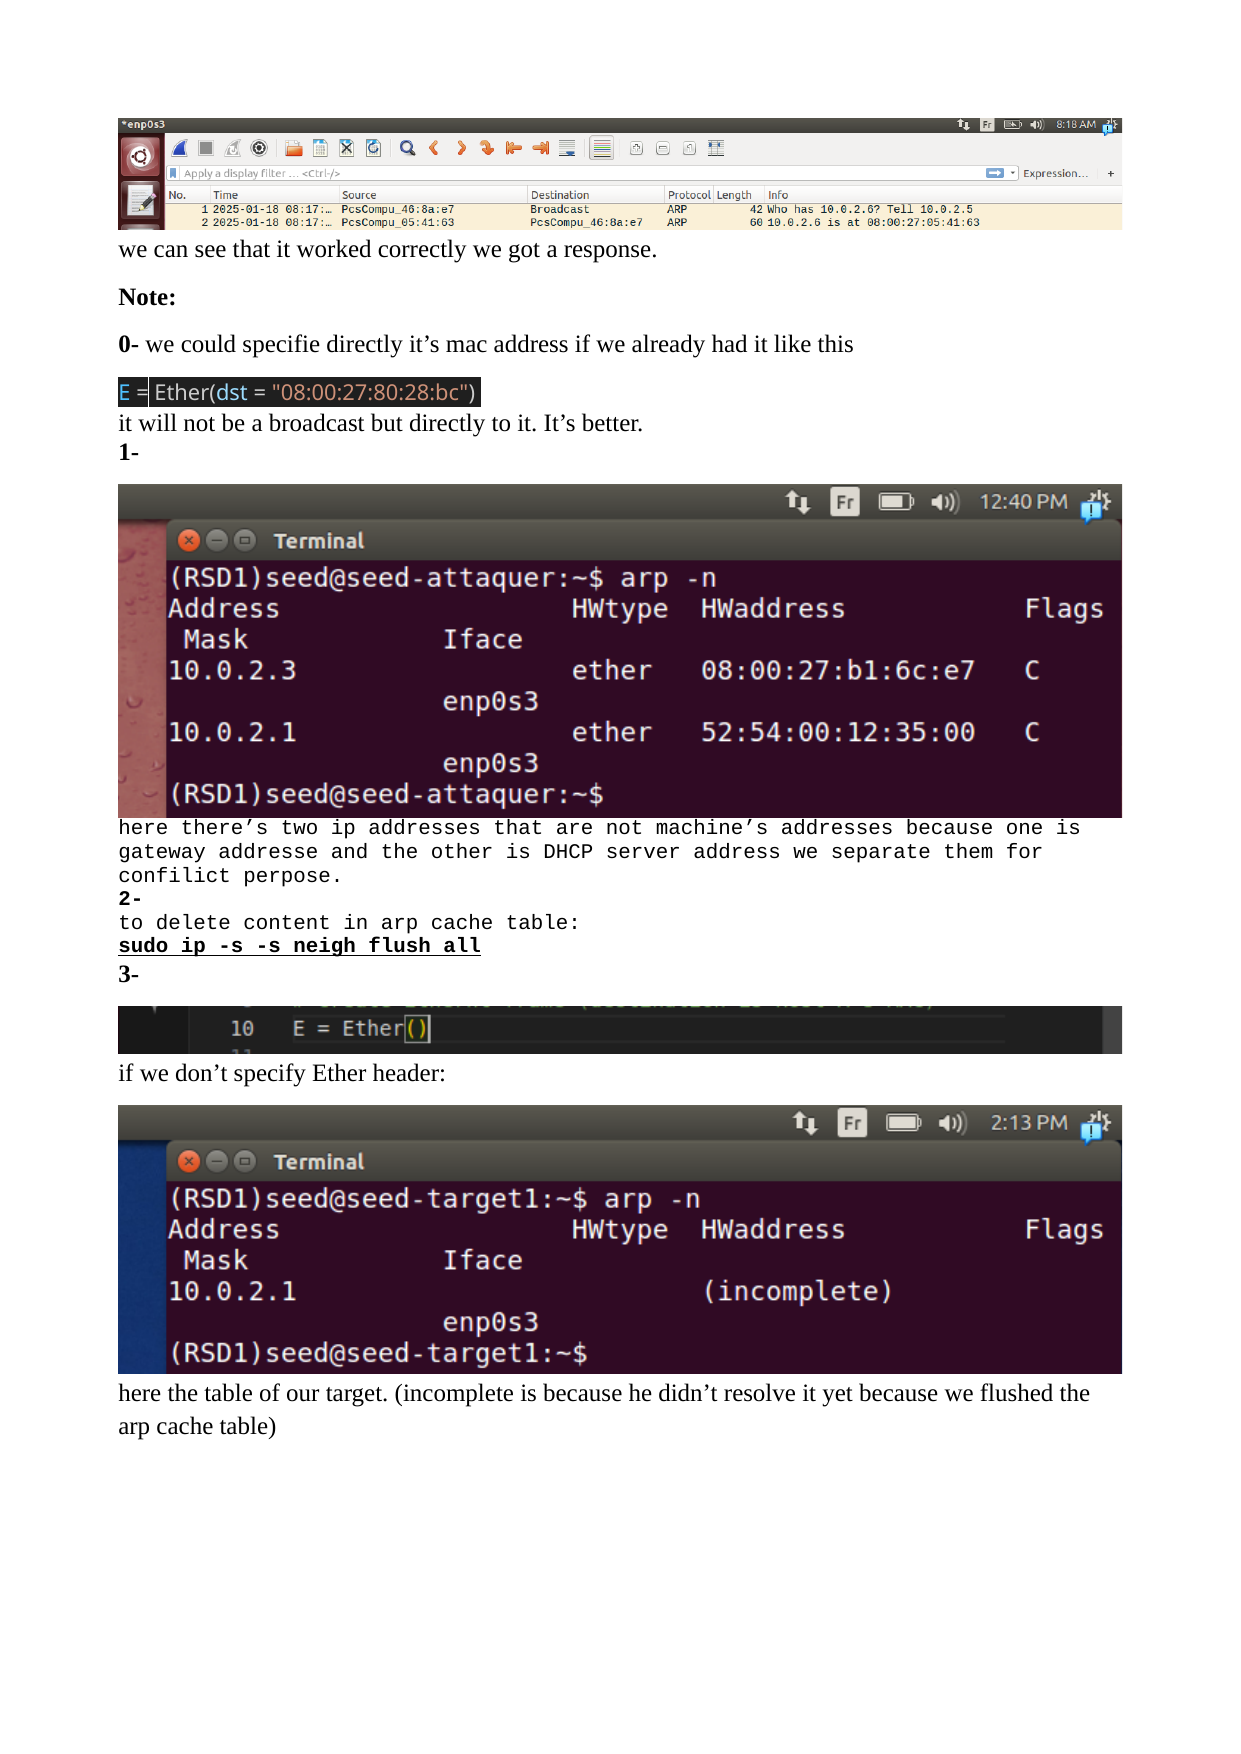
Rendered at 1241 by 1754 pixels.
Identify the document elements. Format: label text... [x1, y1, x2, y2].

text we can see that it worked correctly we got a response. [118, 230, 1122, 263]
picture [118, 484, 1123, 818]
text 2- [118, 888, 1122, 912]
text if we don’t specify Ether header: [118, 1054, 1122, 1087]
text here there’s two ip addresses that are not machine’s addresses because one is gateway addresse and the other is DHCP server address we separate them for confilict perpose. [118, 818, 1122, 888]
text sudo ip -s -s neigh flush all [118, 936, 1122, 959]
text here the table of our target. (incomplete is because he didn’t resolve it yet because we flushed the arp cache table) [118, 1374, 1122, 1440]
text E = Ether(dst = "08:00:27:80:28:bc") [118, 377, 1122, 407]
text it will not be a broadcast but directly to it. It’s better. [118, 407, 1122, 437]
text 1- [118, 437, 1122, 465]
text Note: [118, 282, 1122, 311]
text 0- we could specifie directly it’s mac address if we already had it like this [118, 329, 1122, 358]
picture [118, 1105, 1123, 1374]
text to delete content in arp cache table: [118, 912, 1122, 936]
picture [118, 118, 1123, 230]
picture [118, 1006, 1123, 1054]
text 3- [118, 959, 1122, 988]
